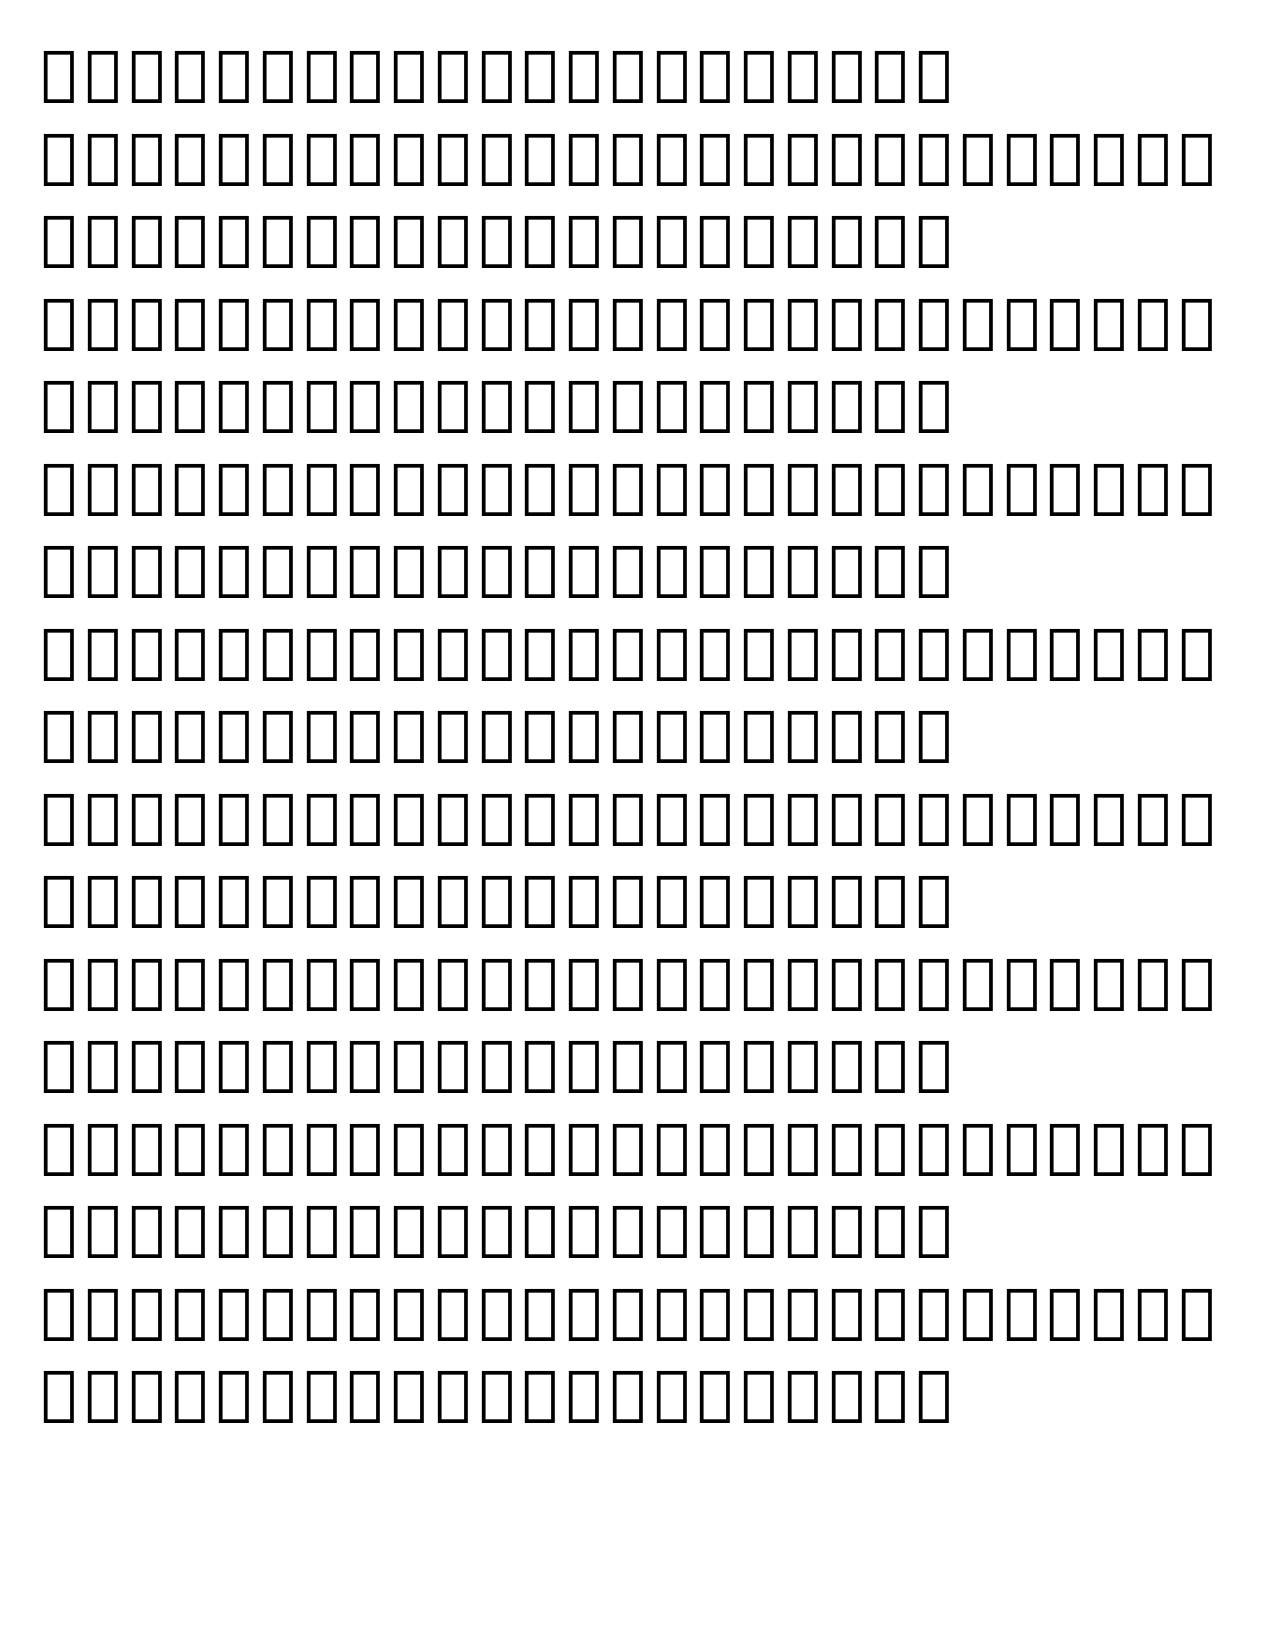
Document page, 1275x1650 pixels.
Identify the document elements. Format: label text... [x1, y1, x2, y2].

text 󱤌󱦖󱤀󱤌󱦖󱤁󱤌󱦖󱤂󱤌󱦖󱤃󱤌󱦖󱤄󱤌󱦖󱤅󱤌󱦖󱤆󱤌󱦖󱤇󱤌󱦖󱤈󱤌󱦖󱤉󱤌󱦖󱤊󱤌󱦖󱤋󱤌󱦖󱤌󱤌󱦖󱤍󱤌󱦖󱤎󱤌󱦖󱤏 [37, 120, 1237, 285]
text 󱥲󱦕󱥳󱥴󱦕󱥵󱥶󱦕󱥷󱥸󱦕󱥹󱥺󱦕󱥻󱥼󱦕󱥽󱥾󱦕󱥿 [37, 37, 1237, 120]
text 󱤌󱦖󱥠󱤌󱦖󱥡󱤌󱦖󱥢󱤌󱦖󱥣󱤌󱦖󱥤󱤌󱦖󱥥󱤌󱦖󱥦󱤌󱦖󱥧󱤌󱦖󱥨󱤌󱦖󱥩󱤌󱦖󱥪󱤌󱦖󱥫󱤌󱦖󱥬󱤌󱦖󱥭󱤌󱦖󱥮󱤌󱦖󱥯 [37, 1110, 1237, 1275]
text 󱤌󱦖󱤰󱤌󱦖󱤱󱤌󱦖󱤲󱤌󱦖󱤳󱤌󱦖󱤴󱤌󱦖󱤵󱤌󱦖󱤶󱤌󱦖󱤷󱤌󱦖󱤸󱤌󱦖󱤹󱤌󱦖󱤺󱤌󱦖󱤻󱤌󱦖󱤼󱤌󱦖󱤽󱤌󱦖󱤾󱤌󱦖󱤿 [37, 615, 1237, 780]
text 󱤌󱦖󱥰󱤌󱦖󱥱󱤌󱦖󱥲󱤌󱦖󱥳󱤌󱦖󱥴󱤌󱦖󱥵󱤌󱦖󱥶󱤌󱦖󱥷󱤌󱦖󱥸󱤌󱦖󱥹󱤌󱦖󱥺󱤌󱦖󱥻󱤌󱦖󱥼󱤌󱦖󱥽󱤌󱦖󱥾󱤌󱦖󱥿 [37, 1275, 1237, 1440]
text 󱤌󱦖󱤐󱤌󱦖󱤑󱤌󱦖󱤒󱤌󱦖󱤓󱤌󱦖󱤔󱤌󱦖󱤕󱤌󱦖󱤖󱤌󱦖󱤗󱤌󱦖󱤘󱤌󱦖󱤙󱤌󱦖󱤚󱤌󱦖󱤛󱤌󱦖󱤜󱤌󱦖󱤝󱤌󱦖󱤞󱤌󱦖󱤟 [37, 285, 1237, 450]
text 󱤌󱦖󱥐󱤌󱦖󱥑󱤌󱦖󱥒󱤌󱦖󱥓󱤌󱦖󱥔󱤌󱦖󱥕󱤌󱦖󱥖󱤌󱦖󱥗󱤌󱦖󱥘󱤌󱦖󱥙󱤌󱦖󱥚󱤌󱦖󱥛󱤌󱦖󱥜󱤌󱦖󱥝󱤌󱦖󱥞󱤌󱦖󱥟 [37, 945, 1237, 1110]
text 󱤌󱦖󱤠󱤌󱦖󱤡󱤌󱦖󱤢󱤌󱦖󱤣󱤌󱦖󱤤󱤌󱦖󱤥󱤌󱦖󱤦󱤌󱦖󱤧󱤌󱦖󱤨󱤌󱦖󱤩󱤌󱦖󱤪󱤌󱦖󱤫󱤌󱦖󱤬󱤌󱦖󱤭󱤌󱦖󱤮󱤌󱦖󱤯 [37, 450, 1237, 615]
text 󱤌󱦖󱥀󱤌󱦖󱥁󱤌󱦖󱥂󱤌󱦖󱥃󱤌󱦖󱥄󱤌󱦖󱥅󱤌󱦖󱥆󱤌󱦖󱥇󱤌󱦖󱥈󱤌󱦖󱥉󱤌󱦖󱥊󱤌󱦖󱥋󱤌󱦖󱥌󱤌󱦖󱥍󱤌󱦖󱥎󱤌󱦖󱥏 [37, 780, 1237, 945]
